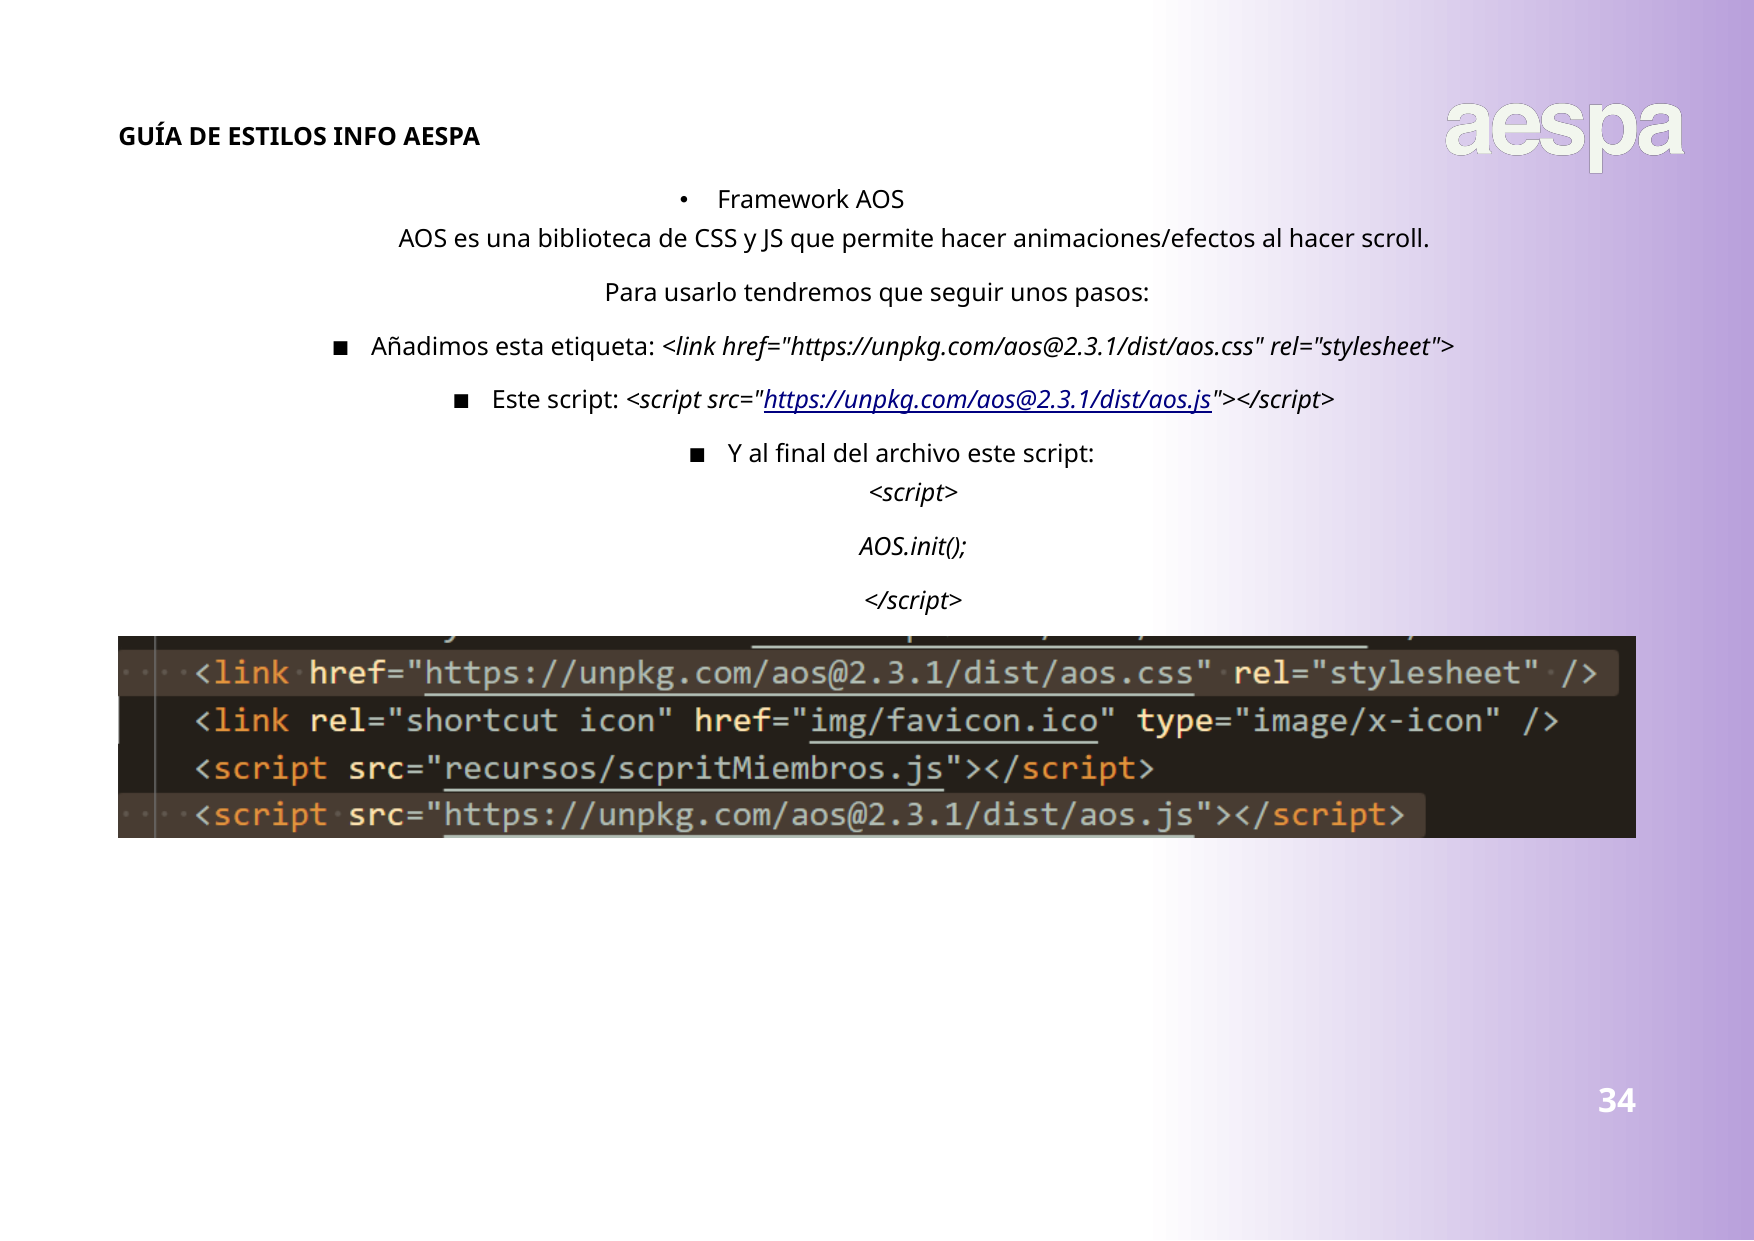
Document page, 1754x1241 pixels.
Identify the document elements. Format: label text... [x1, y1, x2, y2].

picture [1428, 88, 1703, 187]
list Este script: <script src="https://unpkg.com/aos@2.3.1/dist/aos.js"></script> [156, 382, 1636, 416]
list </script> [156, 582, 1636, 617]
list Y al final del archivo este script: <script> [156, 436, 1636, 509]
list Framework AOS AOS es una biblioteca de CSS y JS que permite hacer animaciones/efectos al hacer scroll. [156, 182, 1636, 255]
picture [118, 636, 1636, 838]
text Para usarlo tendremos que seguir unos pasos: [118, 274, 1636, 309]
list AOS.init(); [156, 529, 1636, 563]
list Añadimos esta etiqueta: <link href="https://unpkg.com/aos@2.3.1/dist/aos.css" rel="stylesheet"> [156, 328, 1636, 362]
